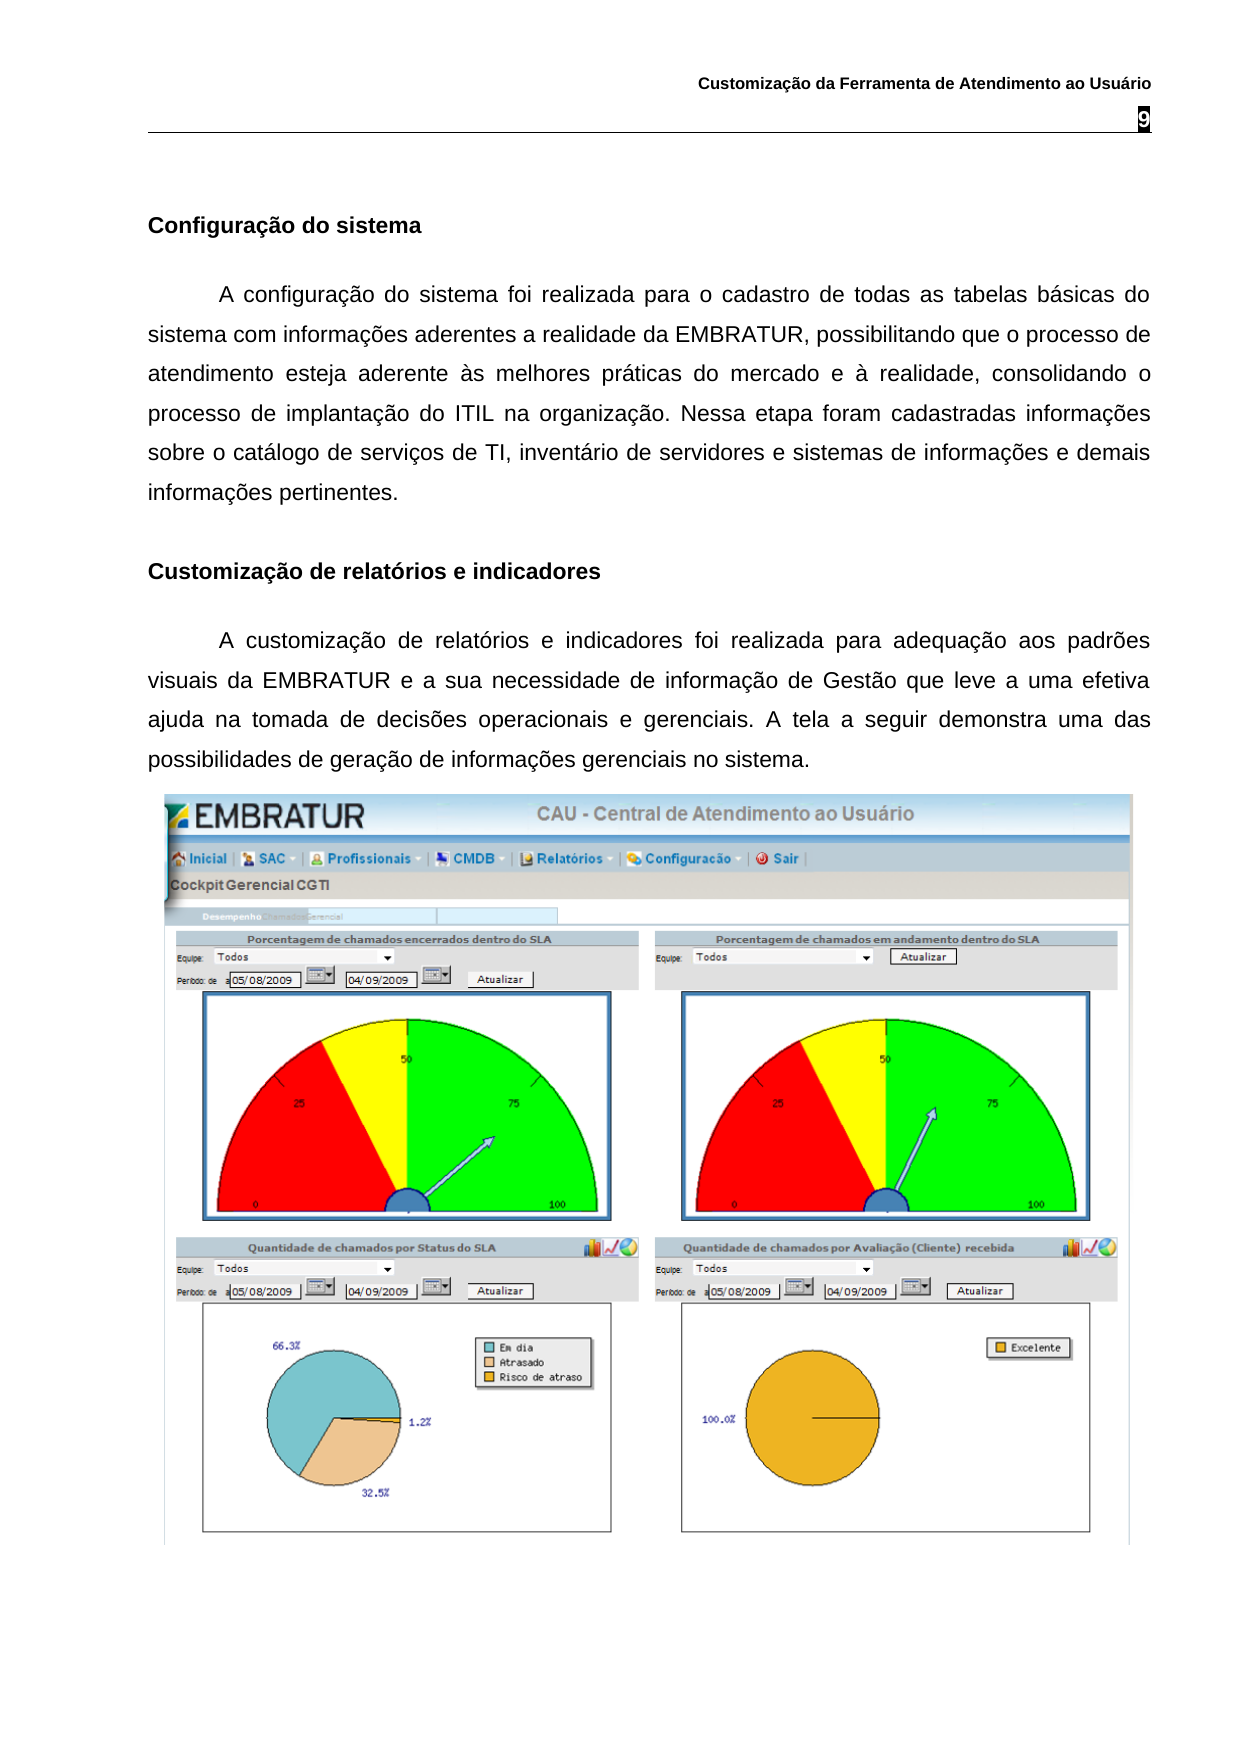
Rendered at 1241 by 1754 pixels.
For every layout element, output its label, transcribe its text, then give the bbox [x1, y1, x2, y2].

subtitle Configuração do sistema [148, 133, 1152, 271]
text A configuração do sistema foi realizada para o cadastro de todas as tabelas básicas do sistema com informações aderentes a realidade da EMBRATUR, possibilitando que o processo de atendimento esteja aderente às melhores práticas do mercado e à realidade, consolidando o processo de implantação do ITIL na organização. Nessa etapa foram cadastradas informações sobre o catálogo de serviços de TI, inventário de servidores e sistemas de informações e demais informações pertinentes. [148, 281, 1152, 505]
picture [164, 794, 1134, 1545]
text A customização de relatórios e indicadores foi realizada para adequação aos padrões visuais da EMBRATUR e a sua necessidade de informação de Gestão que leve a uma efetiva ajuda na tomada de decisões operacionais e gerenciais. A tela a seguir demonstra uma das possibilidades de geração de informações gerenciais no sistema. [148, 627, 1152, 772]
subtitle Customização de relatórios e indicadores [148, 558, 1152, 627]
